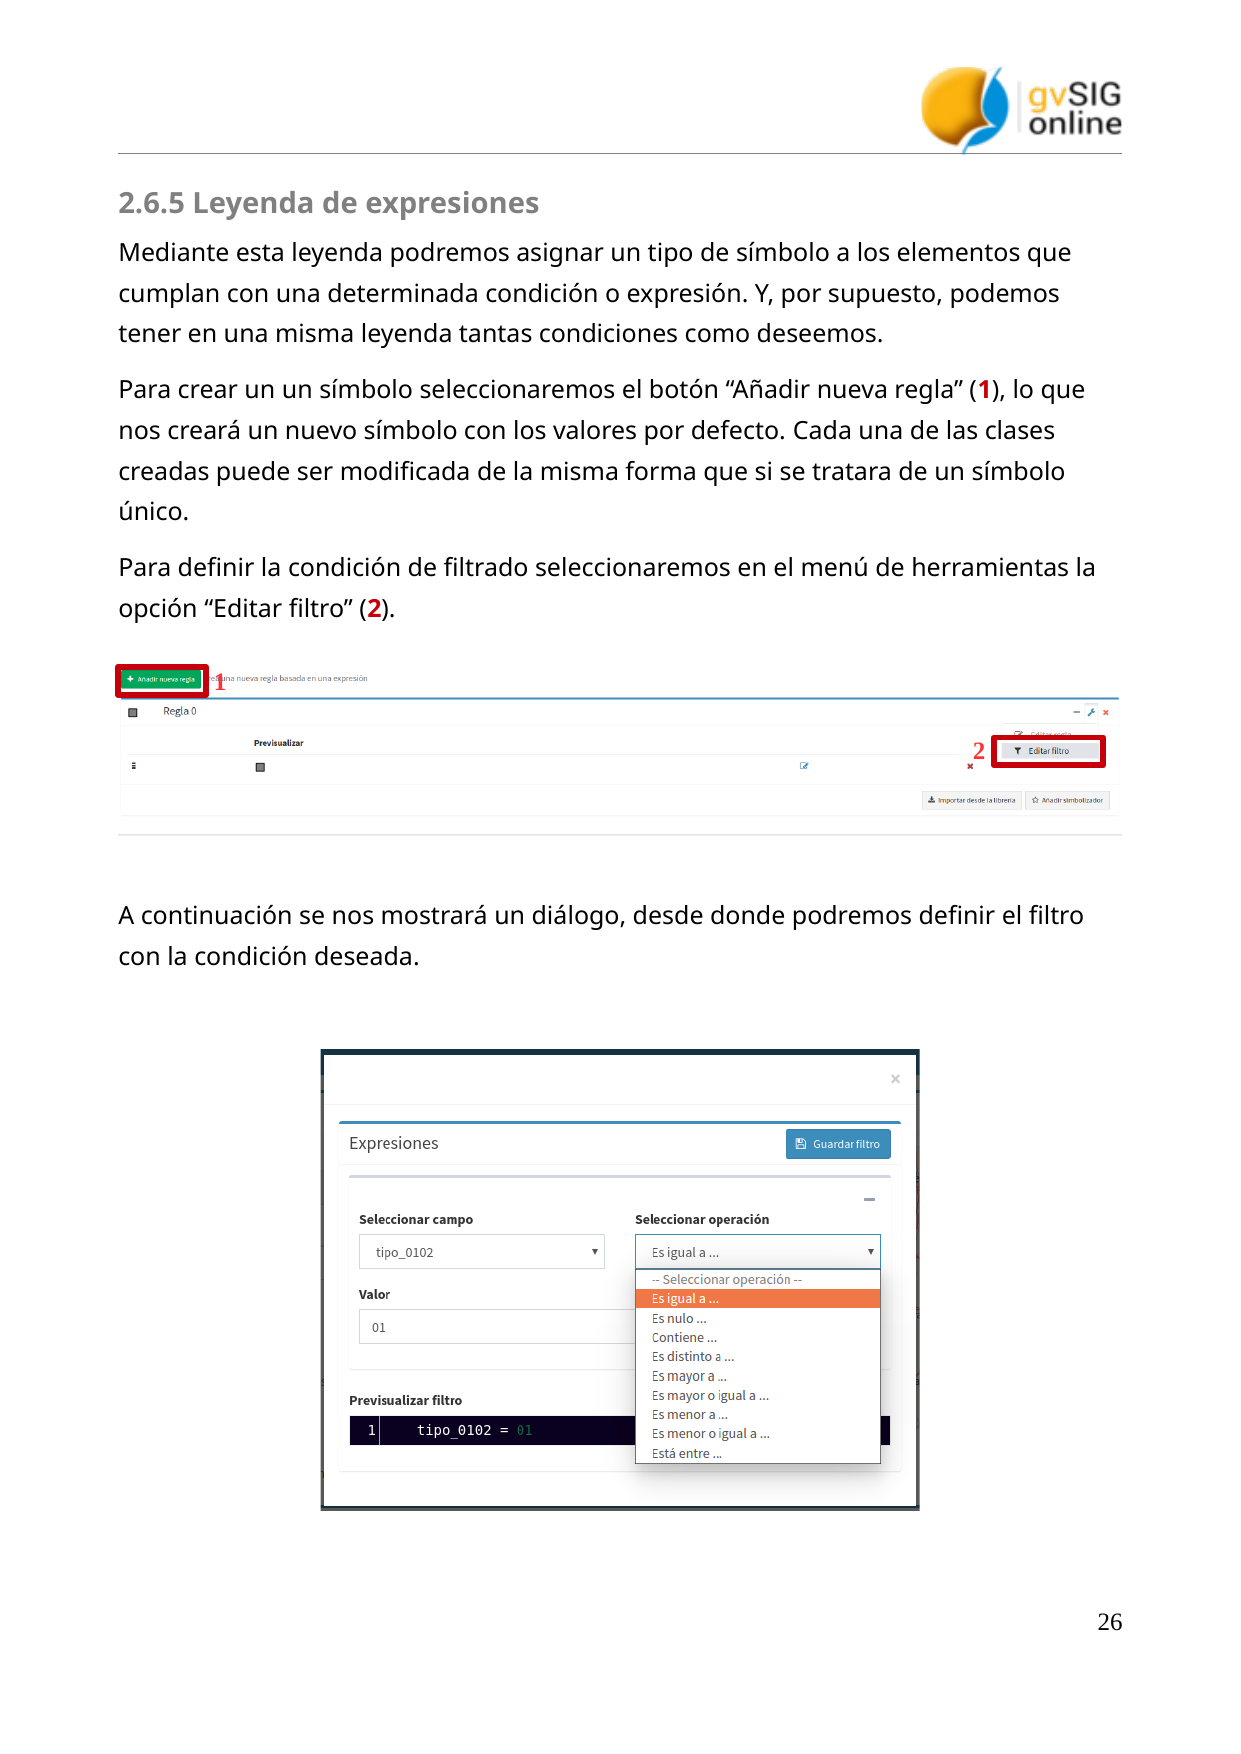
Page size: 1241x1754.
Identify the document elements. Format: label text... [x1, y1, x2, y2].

text Para crear un un símbolo seleccionaremos el botón “Añadir nueva regla” (1), lo que nos creará un nuevo símbolo con los valores por defecto. Cada una de las clases creadas puede ser modificada de la misma forma que si se tratara de un símbolo único. [118, 372, 1122, 528]
subtitle 2.6.5 Leyenda de expresiones [118, 182, 1122, 222]
text A continuación se nos mostrará un diálogo, desde donde podremos definir el filtro con la condición deseada. [118, 898, 1122, 973]
text Para definir la condición de filtrado seleccionaremos en el menú de herramientas la opción “Editar filtro” (2). [118, 549, 1122, 624]
picture [320, 1049, 920, 1511]
picture [121, 670, 203, 692]
picture [118, 666, 1123, 836]
text Mediante esta leyenda podremos asignar un tipo de símbolo a los elementos que cumplan con una determinada condición o expresión. Y, por supuesto, podemos tener en una misma leyenda tantas condiciones como deseemos. [118, 234, 1122, 350]
picture [921, 67, 1122, 155]
